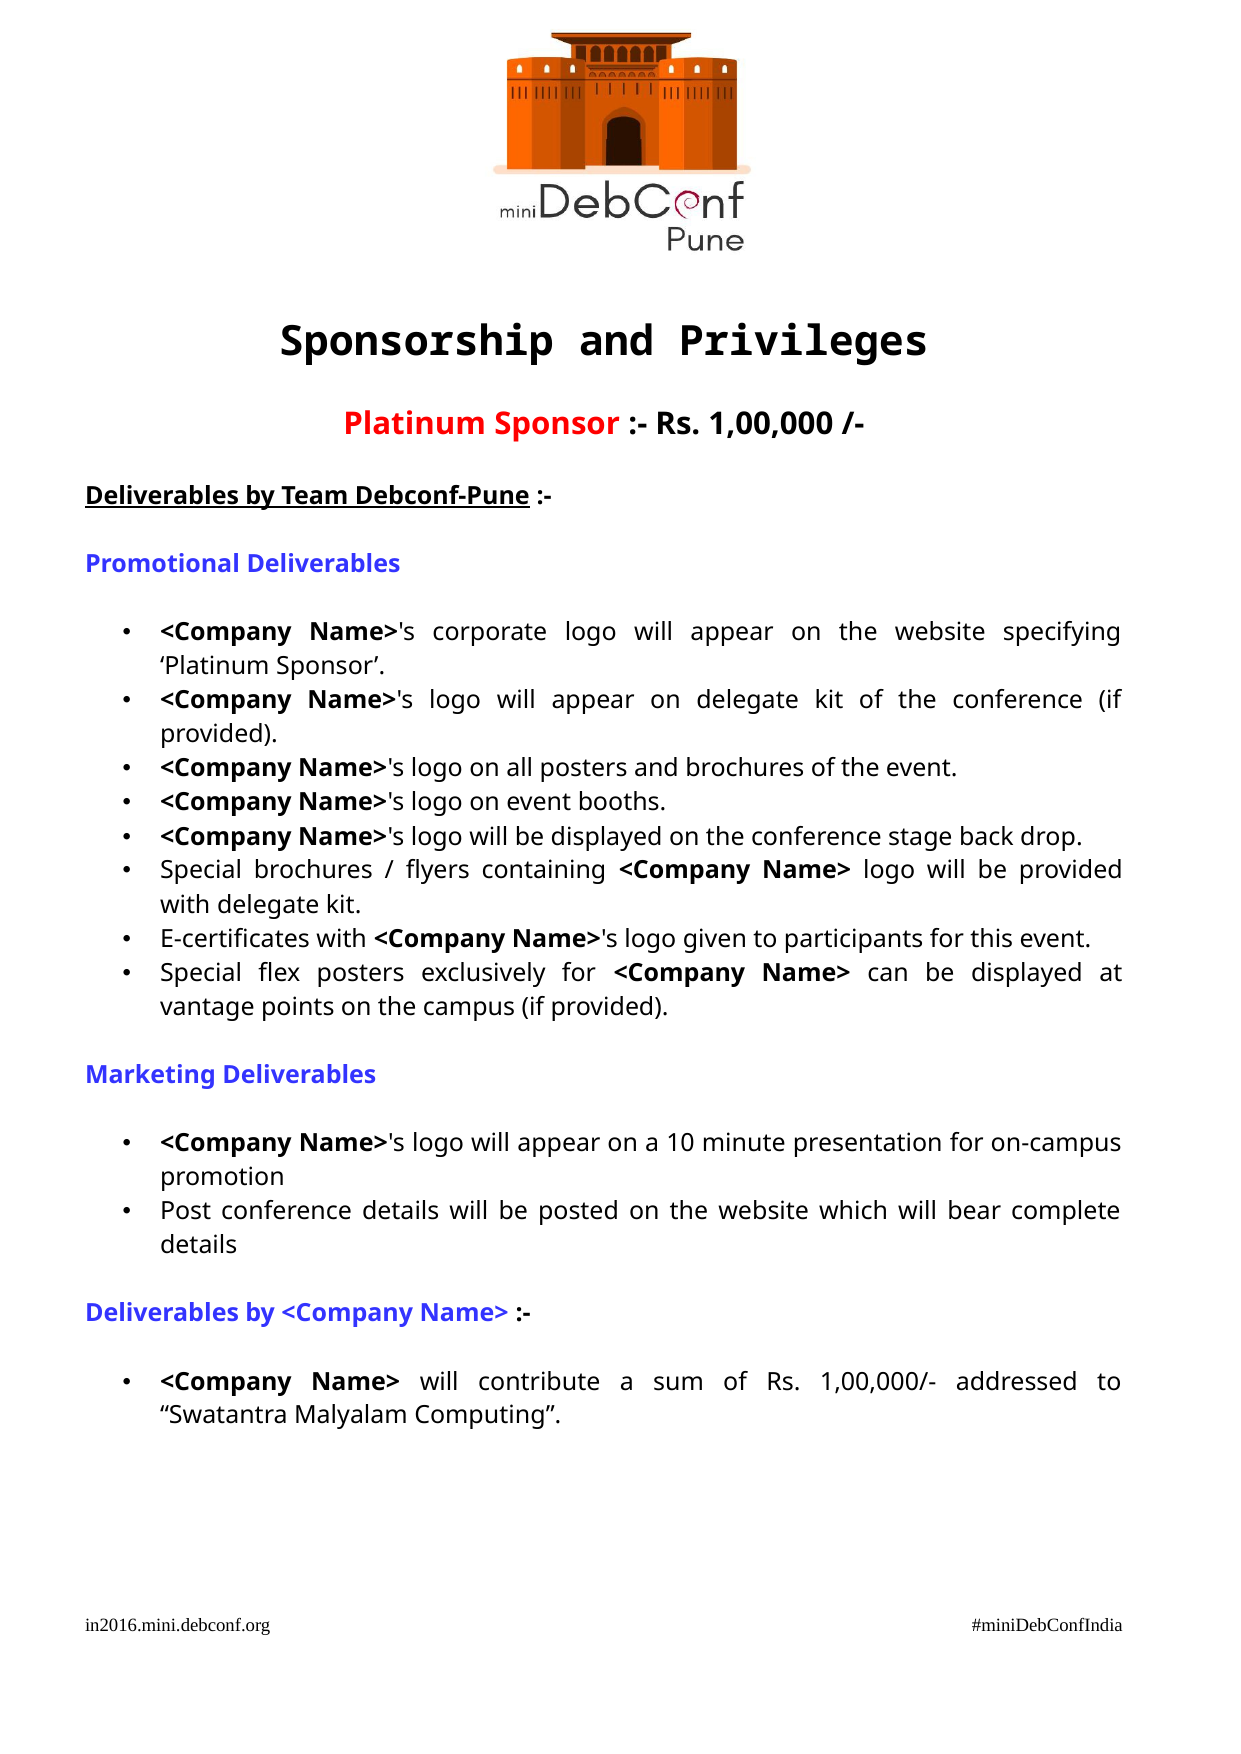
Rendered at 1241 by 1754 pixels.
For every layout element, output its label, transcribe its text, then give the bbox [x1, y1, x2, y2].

text Marketing Deliverables [85, 1057, 1123, 1091]
text Promotional Deliverables [85, 546, 1123, 580]
text Sponsorship and Privileges [85, 311, 1123, 367]
list <Company Name> will contribute a sum of Rs. 1,00,000/- addressed to “Swatantra Malyalam Computing”. [122, 1363, 1123, 1431]
list <Company Name>'s logo will appear on a 10 minute presentation for on-campus promotion [122, 1125, 1123, 1193]
list <Company Name>'s logo on all posters and brochures of the event. [122, 750, 1123, 784]
picture [474, 0, 798, 298]
list <Company Name>'s logo on event booths. [122, 784, 1123, 818]
list <Company Name>'s corporate logo will appear on the website specifying ‘Platinum Sponsor’. [122, 614, 1123, 682]
list Post conference details will be posted on the website which will bear complete details [122, 1193, 1123, 1261]
list E-certificates with <Company Name>'s logo given to participants for this event. [122, 920, 1123, 954]
text Platinum Sponsor :- Rs. 1,00,000 /- [85, 401, 1123, 443]
list <Company Name>'s logo will be displayed on the conference stage back drop. [122, 818, 1123, 852]
list Special brochures / flyers containing <Company Name> logo will be provided with delegate kit. [122, 852, 1123, 920]
text Deliverables by Team Debconf-Pune :- [85, 477, 1123, 512]
list <Company Name>'s logo will appear on delegate kit of the conference (if provided). [122, 682, 1123, 750]
list Special flex posters exclusively for <Company Name> can be displayed at vantage points on the campus (if provided). [122, 954, 1123, 1022]
text Deliverables by <Company Name> :- [85, 1295, 1123, 1329]
